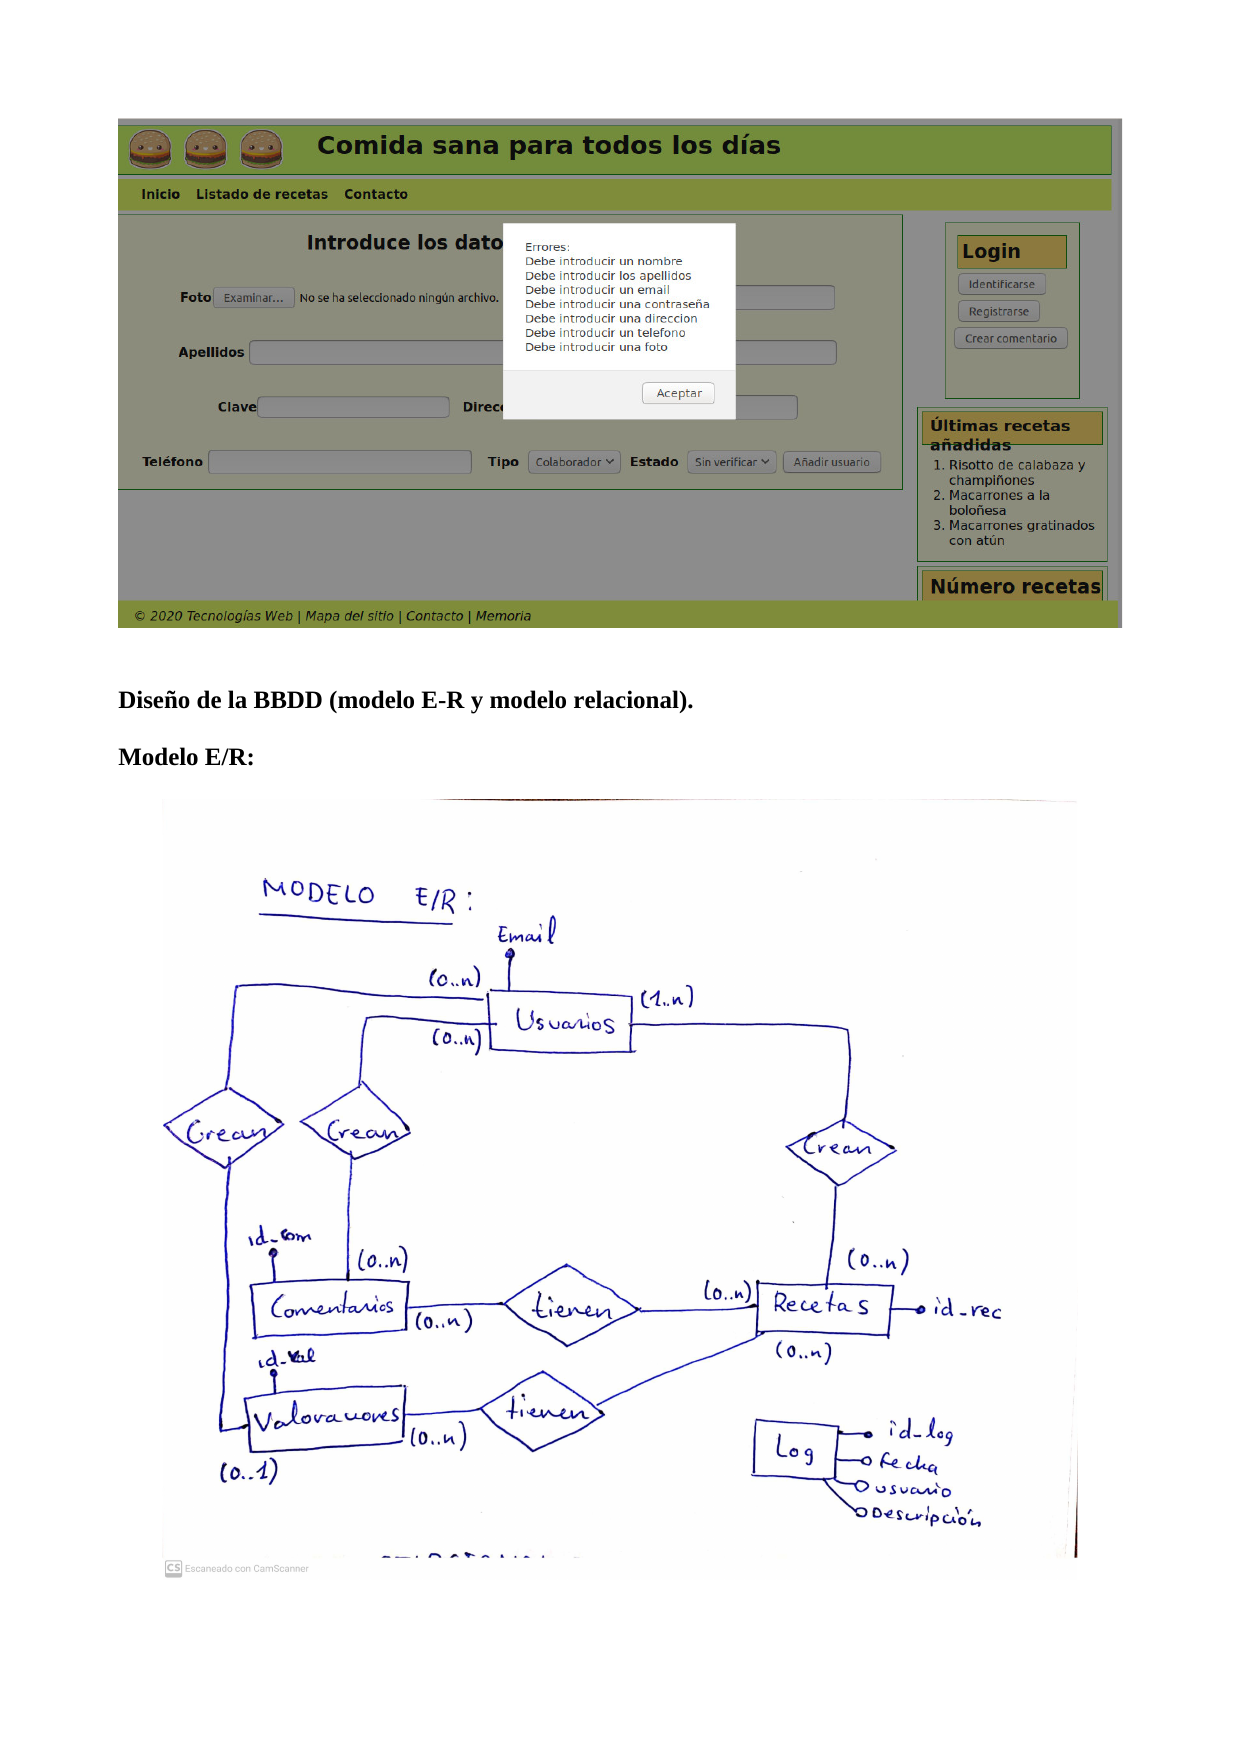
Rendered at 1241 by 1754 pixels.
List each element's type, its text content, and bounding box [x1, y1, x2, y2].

text Diseño de la BBDD (modelo E-R y modelo relacional). [118, 685, 1122, 713]
picture [118, 118, 1123, 628]
text Modelo E/R: [118, 742, 1122, 771]
picture [162, 799, 1078, 1580]
